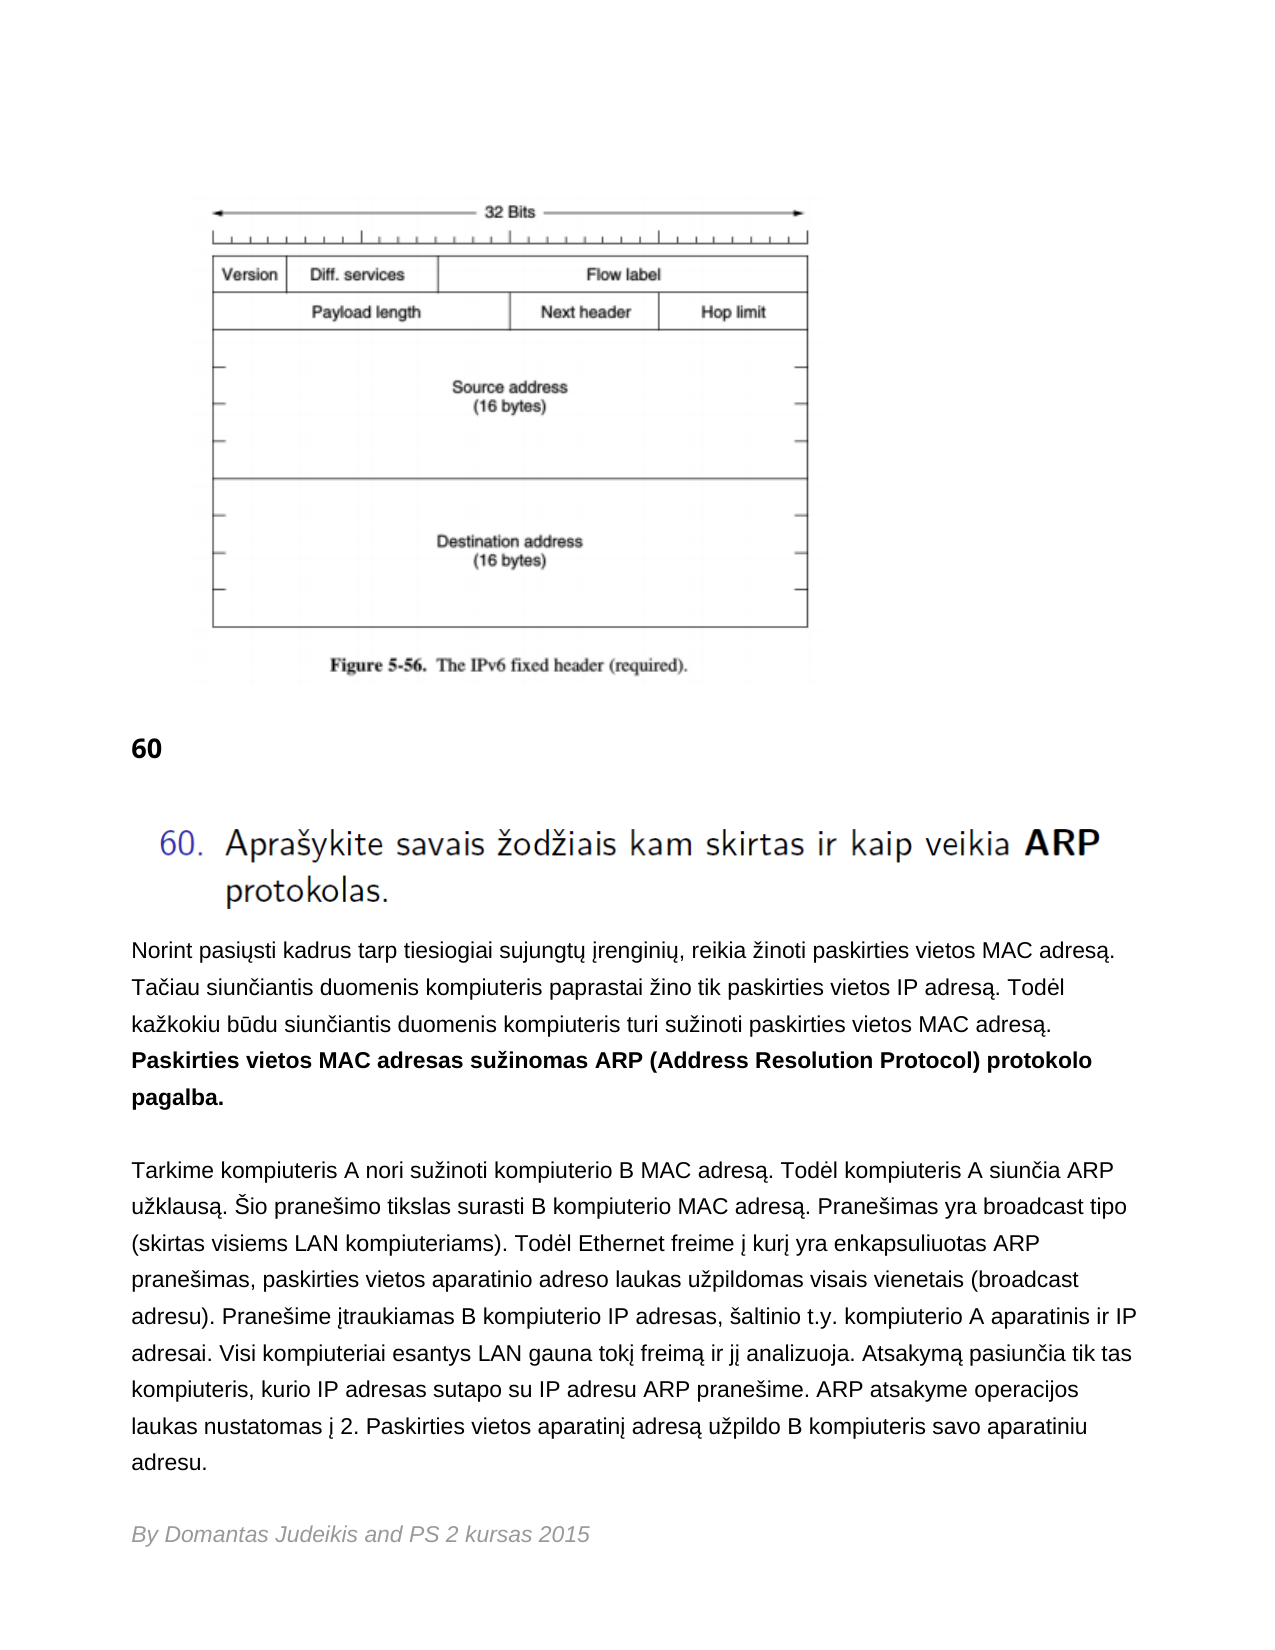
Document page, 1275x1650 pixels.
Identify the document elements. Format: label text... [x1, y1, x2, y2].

subtitle 60 [131, 729, 1144, 766]
text Norint pasiųsti kadrus tarp tiesiogiai sujungtų įrenginių, reikia žinoti paskirties vietos MAC adresą. Tačiau siunčiantis duomenis kompiuteris paprastai žino tik paskirties vietos IP adresą. Todėl kažkokiu būdu siunčiantis duomenis kompiuteris turi sužinoti paskirties vietos MAC adresą. Paskirties vietos MAC adresas sužinomas ARP (Address Resolution Protocol) protokolo pagalba. [131, 938, 1144, 1110]
text Tarkime kompiuteris A nori sužinoti kompiuterio B MAC adresą. Todėl kompiuteris A siunčia ARP užklausą. Šio pranešimo tikslas surasti B kompiuterio MAC adresą. Pranešimas yra broadcast tipo (skirtas visiems LAN kompiuteriams). Todėl Ethernet freime į kurį yra enkapsuliuotas ARP pranešimas, paskirties vietos aparatinio adreso laukas užpildomas visais vienetais (broadcast adresu). Pranešime įtraukiamas B kompiuterio IP adresas, šaltinio t.y. kompiuterio A aparatinis ir IP adresai. Visi kompiuteriai esantys LAN gauna tokį freimą ir jį analizuoja. Atsakymą pasiunčia tik tas kompiuteris, kurio IP adresas sutapo su IP adresu ARP pranešime. ARP atsakyme operacijos laukas nustatomas į 2. Paskirties vietos aparatinį adresą užpildo B kompiuteris savo aparatiniu adresu. [131, 1157, 1144, 1476]
picture [150, 168, 857, 686]
picture [150, 819, 1125, 916]
